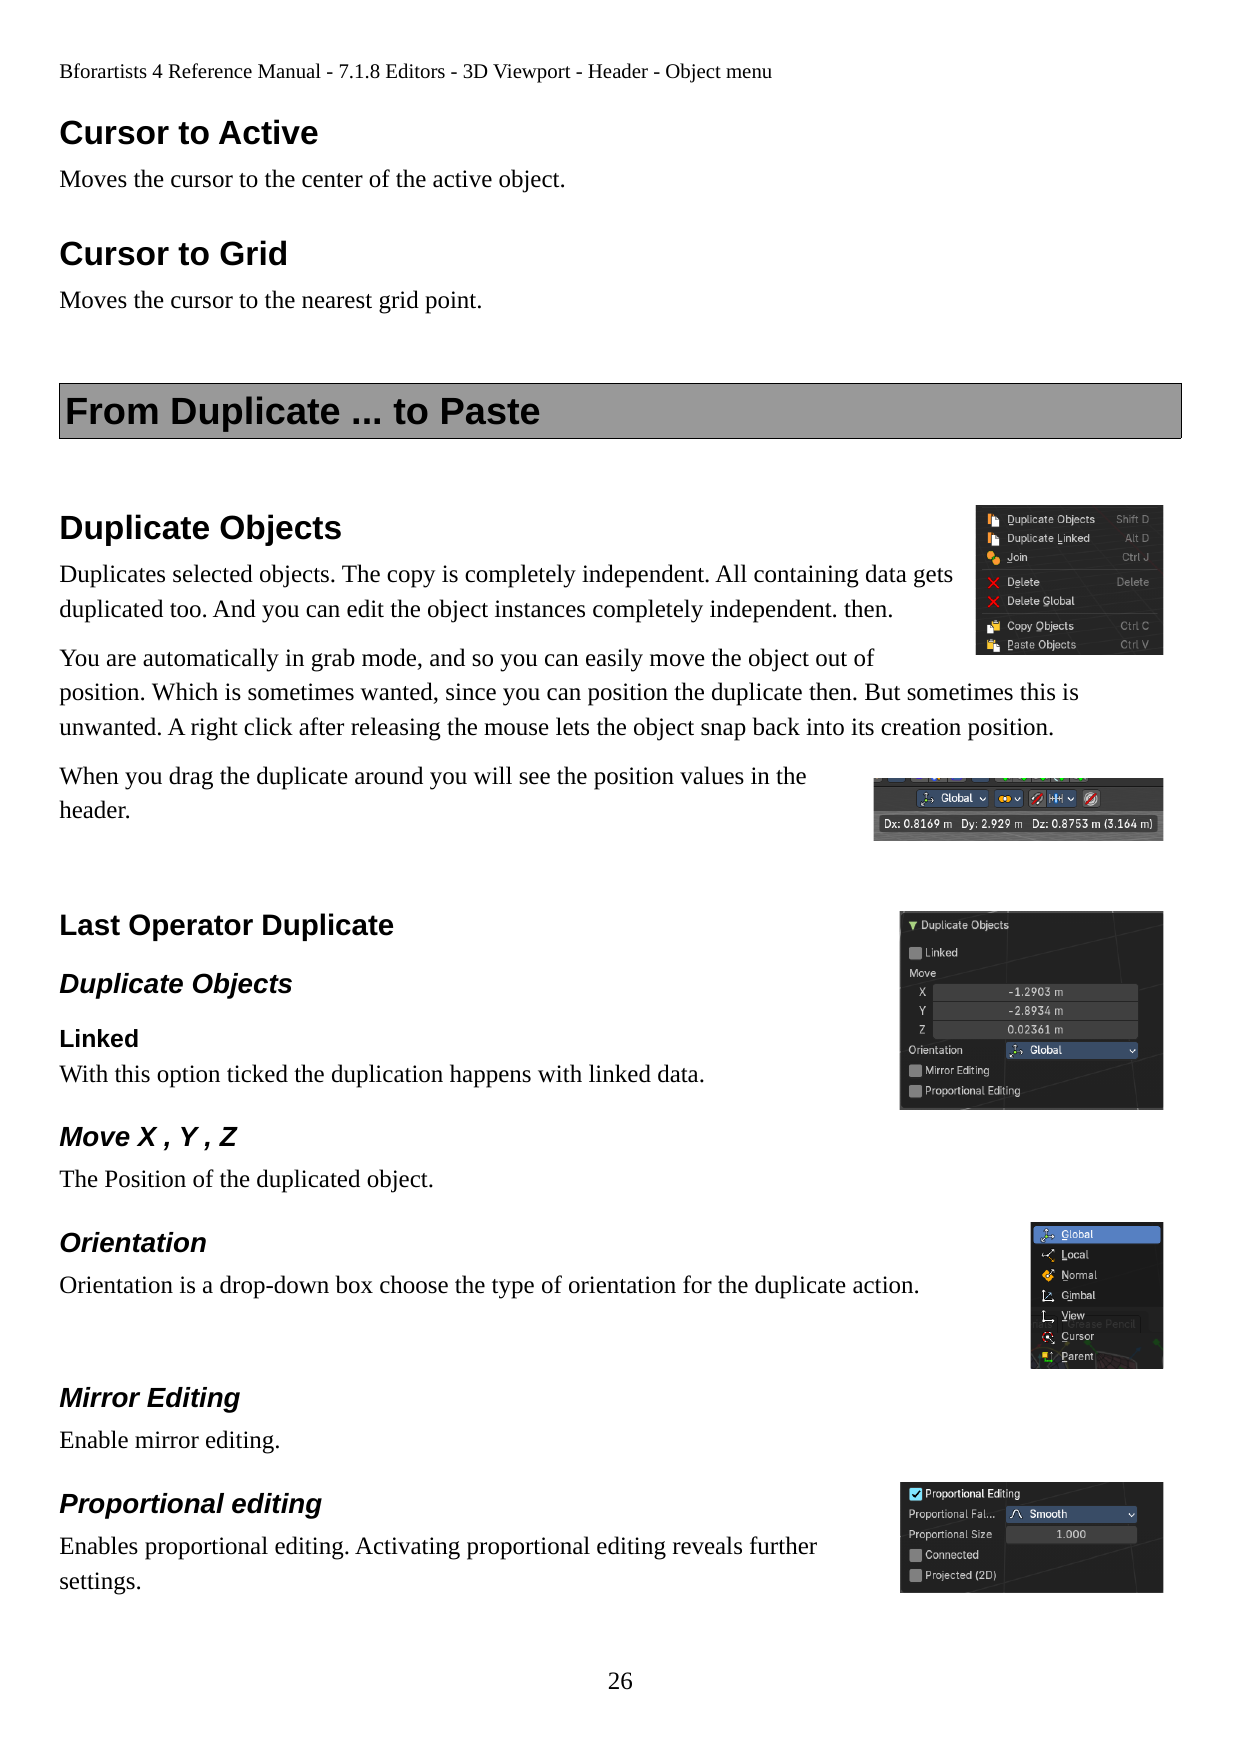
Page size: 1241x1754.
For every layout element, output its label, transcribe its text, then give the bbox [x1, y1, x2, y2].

subtitle Duplicate Objects [59, 967, 899, 999]
subtitle Last Operator Duplicate [59, 908, 1181, 942]
subtitle Linked [59, 1024, 899, 1052]
subtitle Duplicate Objects [59, 508, 975, 547]
text The Position of the duplicated object. [59, 1164, 1181, 1193]
text Moves the cursor to the center of the active object. [59, 164, 1181, 192]
picture [1030, 1222, 1164, 1369]
text Orientation is a drop-down box choose the type of orientation for the duplicate action. [59, 1271, 1030, 1299]
subtitle Orientation [59, 1226, 1030, 1258]
text Enable mirror editing. [59, 1426, 1181, 1454]
text Duplicates selected objects. The copy is completely independent. All containing data gets duplicated too. And you can edit the object instances completely independent. then. [59, 559, 975, 622]
subtitle [1164, 1226, 1181, 1258]
text Moves the cursor to the nearest grid point. [59, 285, 1181, 313]
text You are automatically in grab mode, and so you can easily move the object out of position. Which is sometimes wanted, since you can position the duplicate then. But sometimes this is unwanted. A right click after releasing the mouse lets the object snap back into its creation position. [59, 643, 1181, 741]
subtitle [1164, 1487, 1181, 1519]
picture [900, 1482, 1164, 1593]
text When you drag the duplicate around you will see the position values in the header. [59, 761, 1181, 824]
text With this option ticked the duplication happens with linked data. [59, 1059, 899, 1087]
subtitle Cursor to Grid [59, 234, 1181, 272]
subtitle [1164, 967, 1181, 999]
subtitle Mirror Editing [59, 1381, 1181, 1413]
subtitle [1164, 508, 1181, 547]
picture [873, 778, 1164, 841]
picture [899, 911, 1164, 1110]
table_header From Duplicate ... to Paste [60, 384, 1181, 438]
subtitle Proportional editing [59, 1487, 900, 1519]
subtitle Move X , Y , Z [59, 1120, 1181, 1152]
text Enables proportional editing. Activating proportional editing reveals further settings. [59, 1531, 1181, 1595]
picture [975, 505, 1164, 655]
subtitle Cursor to Active [59, 113, 1181, 151]
subtitle [1164, 1024, 1181, 1052]
